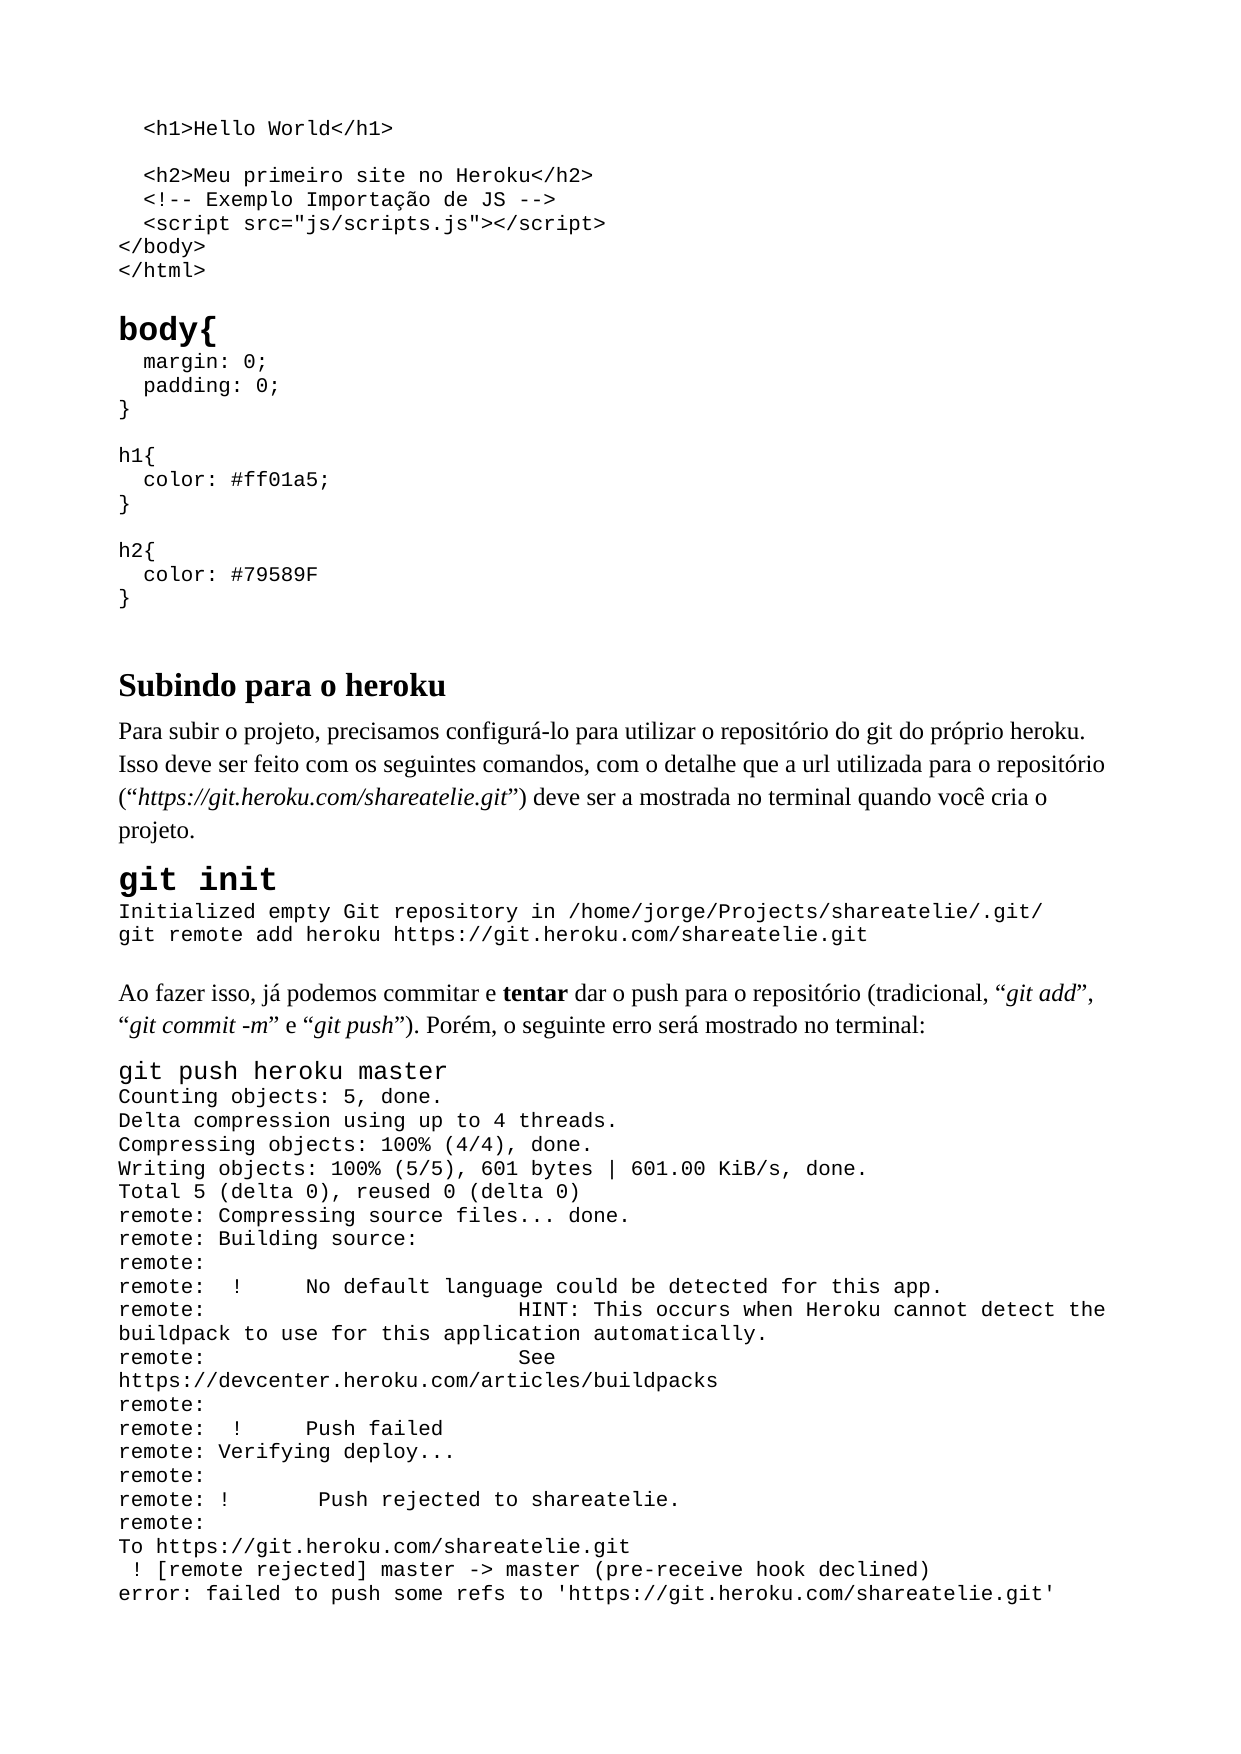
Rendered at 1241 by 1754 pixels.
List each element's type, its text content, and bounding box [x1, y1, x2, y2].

text color: #79589F [118, 564, 1122, 587]
text Ao fazer isso, já podemos commitar e tentar dar o push para o repositório (tradicional, “git add”, “git commit -m” e “git push”). Porém, o seguinte erro será mostrado no terminal: [118, 978, 1122, 1039]
text margin: 0; [118, 351, 1122, 374]
text remote: Compressing source files... done. [118, 1205, 1122, 1228]
text h2{ [118, 540, 1122, 564]
text remote: ! No default language could be detected for this app. [118, 1276, 1122, 1299]
text } [118, 398, 1122, 422]
text remote: [118, 1252, 1122, 1276]
text git remote add heroku https://git.heroku.com/shareatelie.git [118, 924, 1122, 948]
text Para subir o projeto, precisamos configurá-lo para utilizar o repositório do git do próprio heroku. Isso deve ser feito com os seguintes comandos, com o detalhe que a url utilizada para o repositório (“https://git.heroku.com/shareatelie.git”) deve ser a mostrada no terminal quando você cria o projeto. [118, 716, 1122, 844]
text git init [118, 863, 1122, 901]
text Writing objects: 100% (5/5), 601 bytes | 601.00 KiB/s, done. [118, 1157, 1122, 1181]
text ! [remote rejected] master -> master (pre-receive hook declined) [118, 1559, 1122, 1583]
text remote: Building source: [118, 1228, 1122, 1252]
text Delta compression using up to 4 threads. [118, 1110, 1122, 1134]
text color: #ff01a5; [118, 469, 1122, 493]
text remote: ! Push rejected to shareatelie. [118, 1488, 1122, 1512]
text remote: See https://devcenter.heroku.com/articles/buildpacks [118, 1347, 1122, 1394]
text remote: [118, 1512, 1122, 1536]
text Total 5 (delta 0), reused 0 (delta 0) [118, 1181, 1122, 1205]
text remote: [118, 1465, 1122, 1488]
text remote: Verifying deploy... [118, 1441, 1122, 1465]
text remote: ! Push failed [118, 1418, 1122, 1441]
text <h2>Meu primeiro site no Heroku</h2> [118, 165, 1122, 189]
text <!-- Exemplo Importação de JS --> [118, 189, 1122, 213]
text git push heroku master [118, 1058, 1122, 1087]
subtitle Subindo para o heroku [118, 666, 1122, 704]
text remote: [118, 1394, 1122, 1418]
text <h1>Hello World</h1> [118, 118, 1122, 142]
text Initialized empty Git repository in /home/jorge/Projects/shareatelie/.git/ [118, 901, 1122, 924]
text <script src="js/scripts.js"></script> [118, 213, 1122, 236]
text error: failed to push some refs to 'https://git.heroku.com/shareatelie.git' [118, 1583, 1122, 1607]
text body{ [118, 313, 1122, 351]
text </body> [118, 236, 1122, 260]
text To https://git.heroku.com/shareatelie.git [118, 1536, 1122, 1559]
text } [118, 493, 1122, 516]
text Compressing objects: 100% (4/4), done. [118, 1134, 1122, 1157]
text h1{ [118, 446, 1122, 469]
text Counting objects: 5, done. [118, 1087, 1122, 1110]
text } [118, 587, 1122, 611]
text remote: HINT: This occurs when Heroku cannot detect the buildpack to use for this application automatically. [118, 1299, 1122, 1347]
text padding: 0; [118, 374, 1122, 398]
text </html> [118, 260, 1122, 284]
